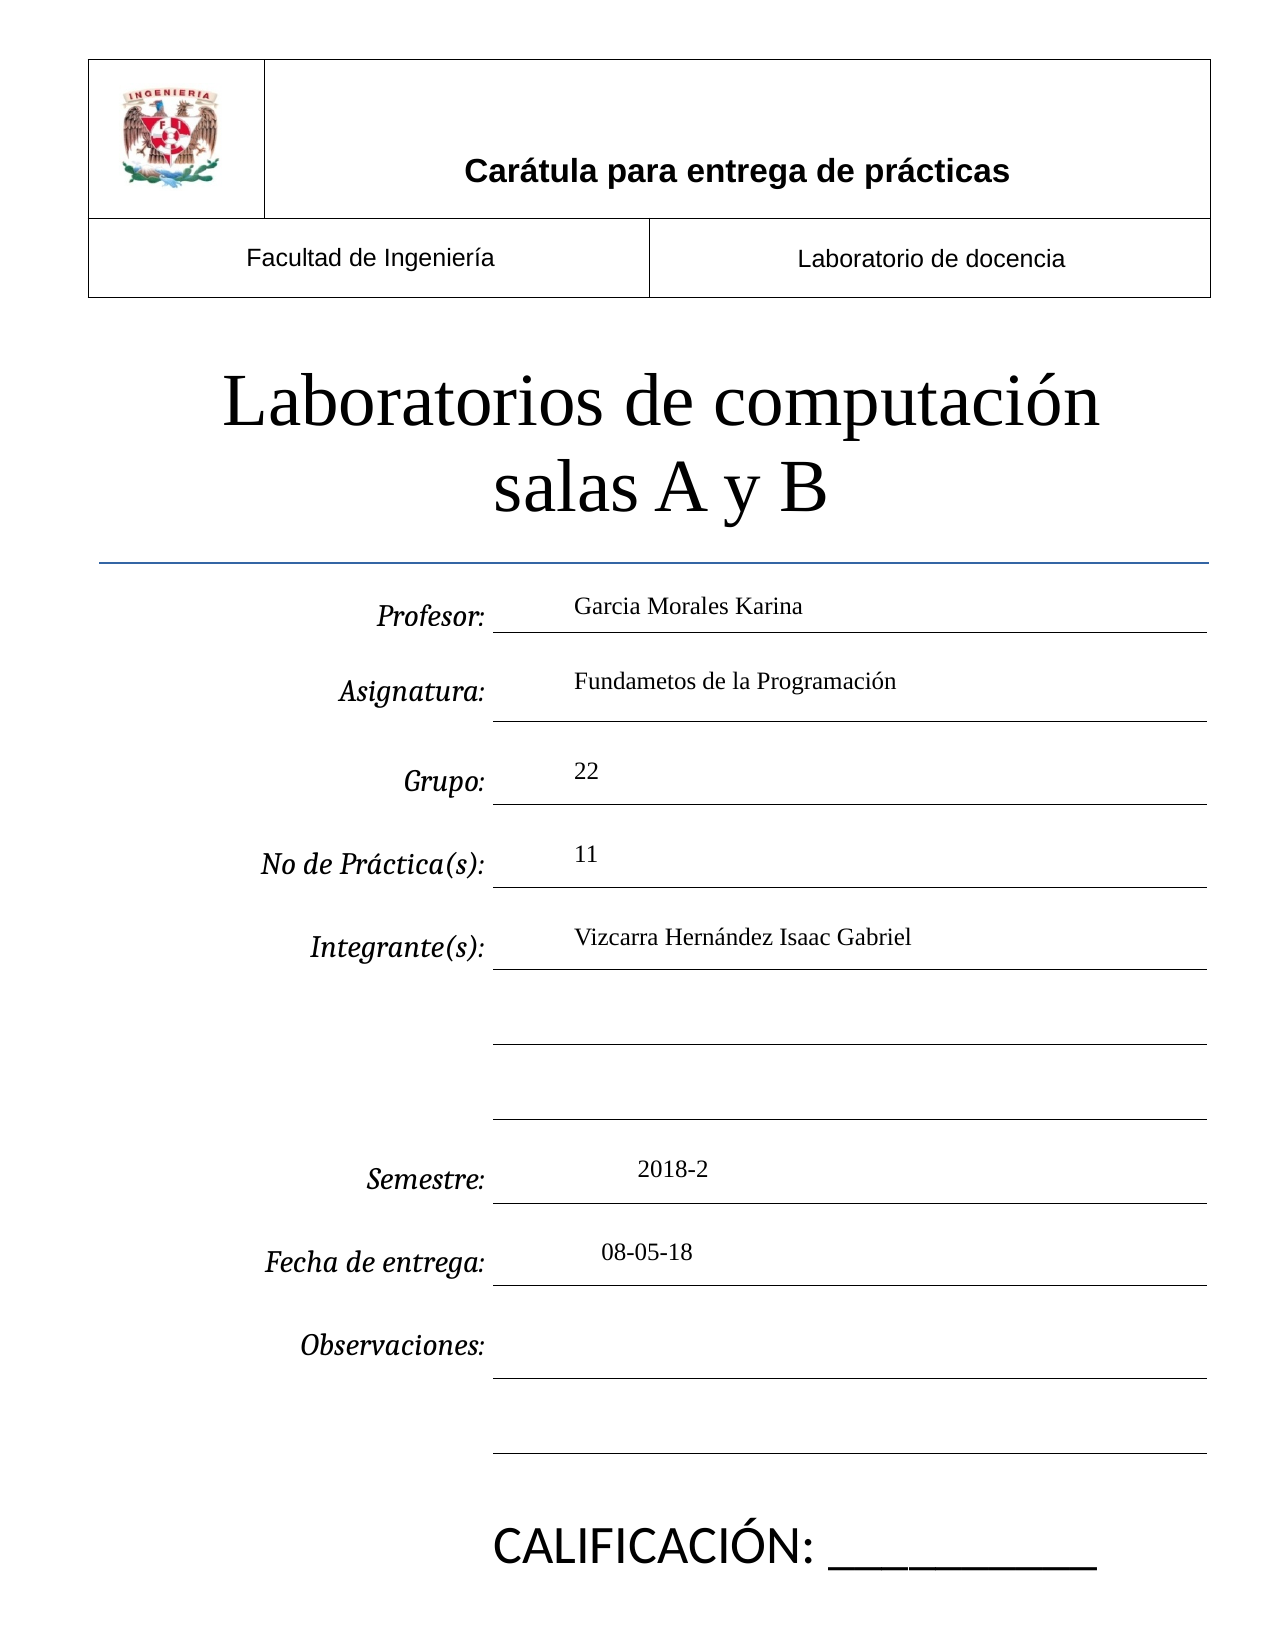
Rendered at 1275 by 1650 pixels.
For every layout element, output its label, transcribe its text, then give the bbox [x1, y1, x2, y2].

table_cell 22 [493, 722, 1207, 804]
table_cell Fecha de entrega: [118, 1203, 493, 1285]
table_cell Integrante(s): [118, 887, 493, 969]
table_header Garcia Morales Karina [493, 564, 1207, 631]
table_cell [493, 1286, 1207, 1378]
text CALIFICACIÓN: __________ [118, 1511, 1205, 1577]
table_cell Fundametos de la Programación [493, 633, 1207, 721]
table_cell [493, 970, 1207, 1044]
table_header [89, 60, 264, 217]
table_cell [118, 1044, 493, 1119]
table_cell 11 [493, 805, 1207, 887]
table_header Carátula para entrega de prácticas [265, 60, 1210, 217]
table_cell Observaciones: [118, 1285, 493, 1378]
table_cell Grupo: [118, 721, 493, 804]
table_cell Laboratorio de docencia [650, 219, 1210, 297]
table_cell Semestre: [118, 1119, 493, 1202]
table_cell [118, 969, 493, 1044]
table_cell [493, 1379, 1207, 1453]
table_cell Facultad de Ingeniería [89, 219, 649, 297]
table_cell 08-05-18 [493, 1204, 1207, 1285]
text Laboratorios de computación [118, 355, 1205, 441]
table_header [118, 556, 493, 562]
table_cell No de Práctica(s): [118, 804, 493, 887]
table_header [493, 556, 1207, 562]
table_cell Asignatura: [118, 631, 493, 721]
text salas A y B [118, 441, 1205, 528]
table_cell 2018-2 [493, 1120, 1207, 1202]
table_cell [118, 1378, 493, 1453]
table_cell [493, 1045, 1207, 1119]
table_cell Vizcarra Hernández Isaac Gabriel [493, 888, 1207, 969]
table_header Profesor: [118, 564, 493, 631]
